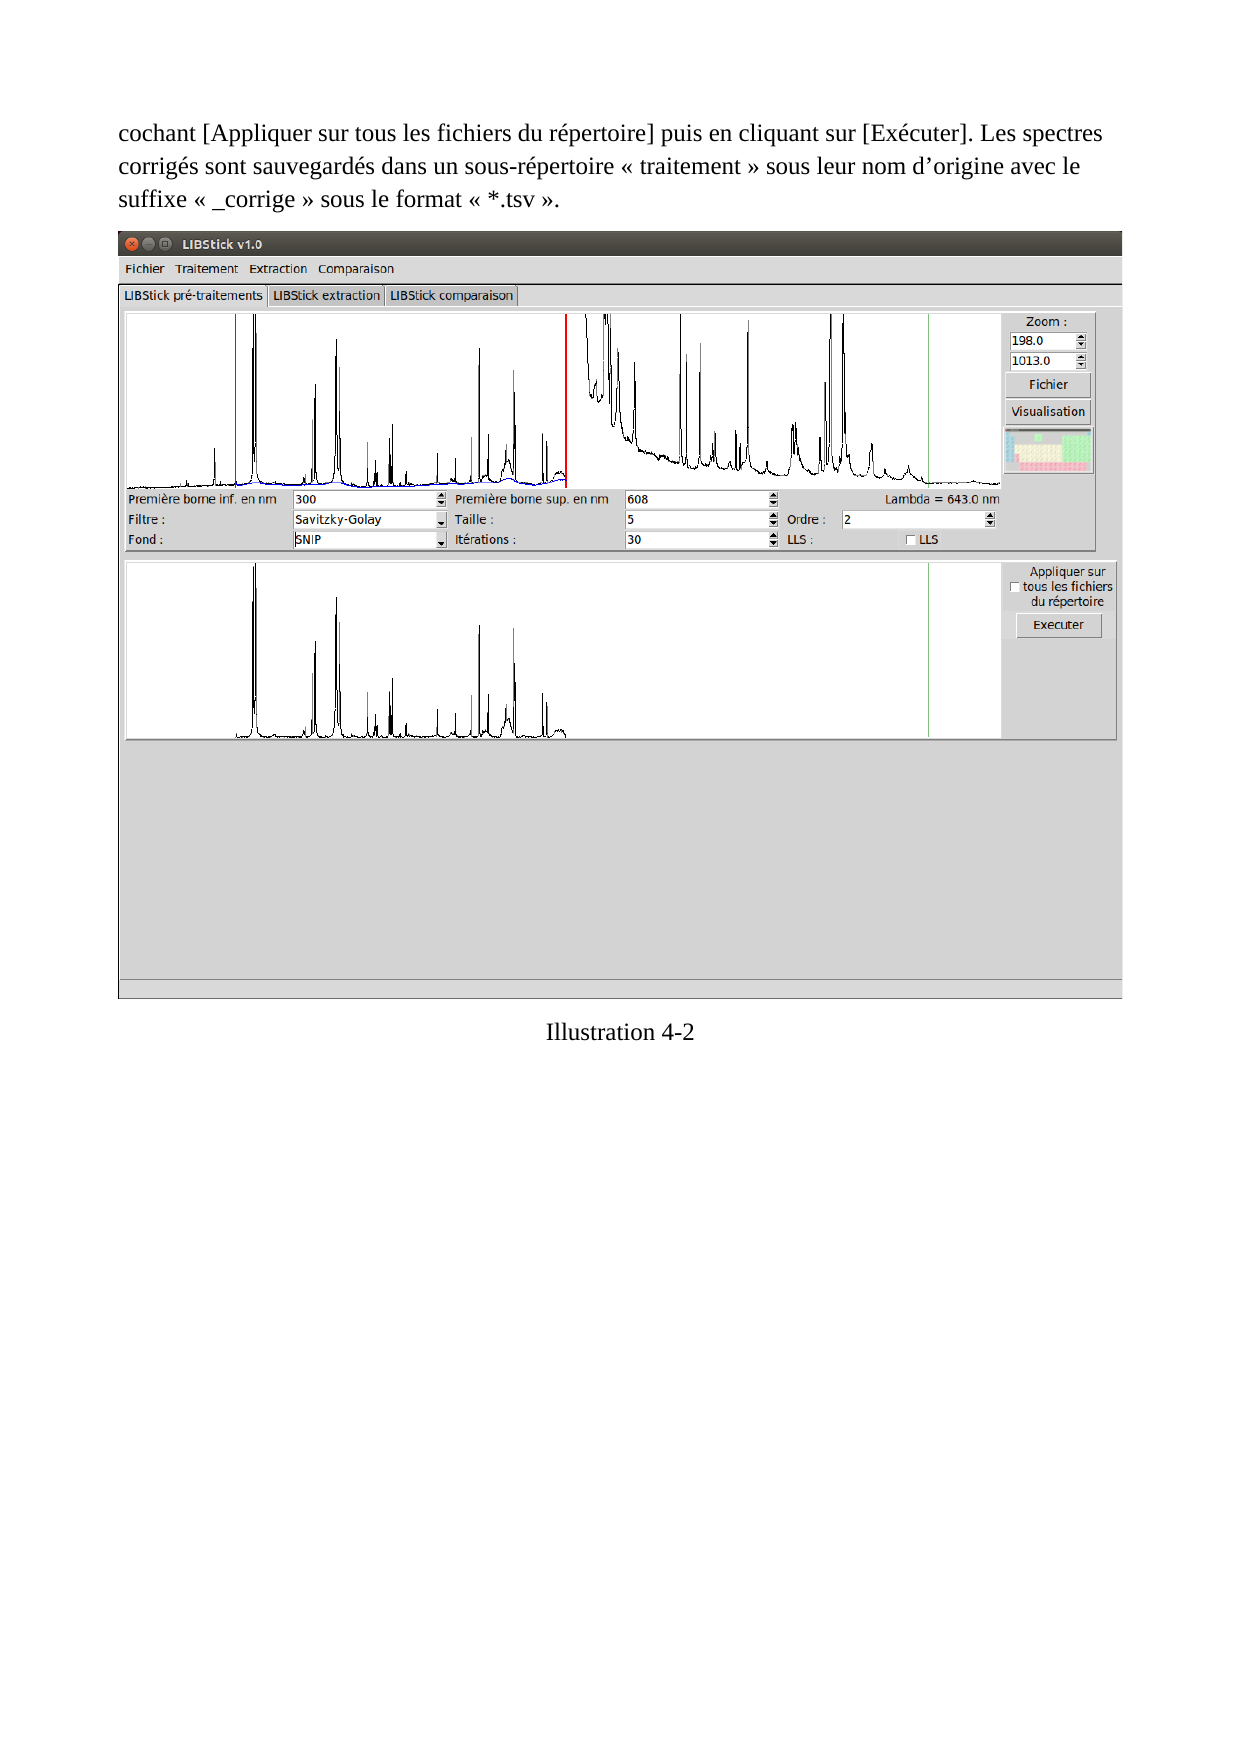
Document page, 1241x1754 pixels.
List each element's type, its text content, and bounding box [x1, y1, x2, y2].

text Illustration 4-2 [118, 1017, 1122, 1046]
text cochant [Appliquer sur tous les fichiers du répertoire] puis en cliquant sur [Exécuter]. Les spectres corrigés sont sauvegardés dans un sous-répertoire « traitement » sous leur nom d’origine avec le suffixe « _corrige » sous le format « *.tsv ». [118, 118, 1122, 213]
picture [118, 231, 1123, 999]
